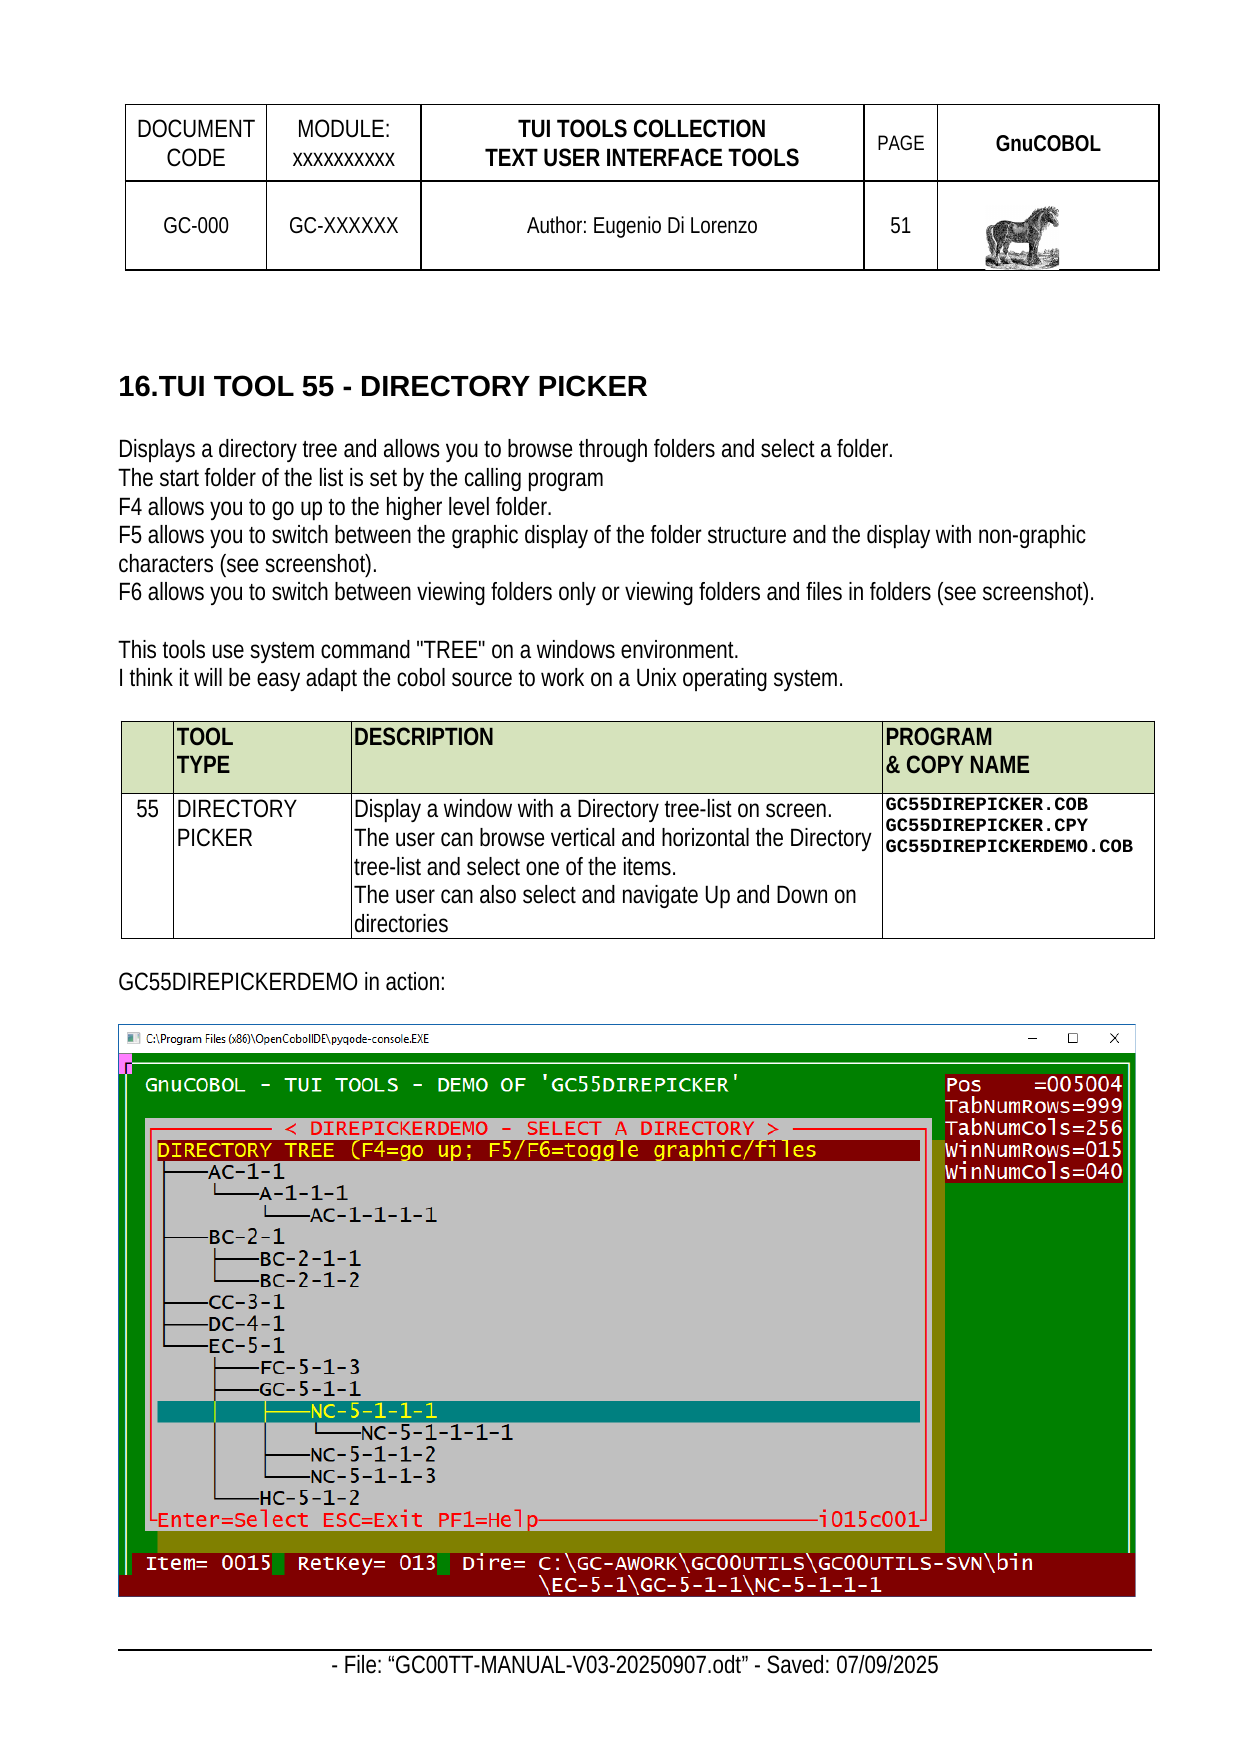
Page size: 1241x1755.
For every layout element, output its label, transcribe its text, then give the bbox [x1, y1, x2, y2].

table_header DESCRIPTION [352, 722, 882, 793]
table_header TOOL TYPE [174, 722, 351, 793]
table_cell GC55DIREPICKER.COB GC55DIREPICKER.CPY GC55DIREPICKERDEMO.COB [883, 794, 1154, 938]
text This tools use system command "TREE" on a windows environment. I think it will be easy adapt the cobol source to work on a Unix operating system. [118, 635, 1152, 692]
table_cell DIRECTORY PICKER [174, 794, 351, 938]
subtitle TUI TOOL 55 - DIRECTORY PICKER [118, 369, 1152, 403]
table_cell Display a window with a Directory tree-list on screen. The user can browse vertical and horizontal the Directory tree-list and select one of the items. The user can also select and navigate Up and Down on directories [352, 794, 882, 938]
text GC55DIREPICKERDEMO in action: [118, 967, 1152, 996]
text Displays a directory tree and allows you to browse through folders and select a folder. The start folder of the list is set by the calling program F4 allows you to go up to the higher level folder. F5 allows you to switch between the graphic display of the folder structure and the display with non-graphic characters (see screenshot). F6 allows you to switch between viewing folders only or viewing folders and files in folders (see screenshot). [118, 409, 1152, 635]
table_cell 55 [122, 794, 173, 938]
table_header PROGRAM & COPY NAME [883, 722, 1154, 793]
table_header [122, 722, 173, 793]
